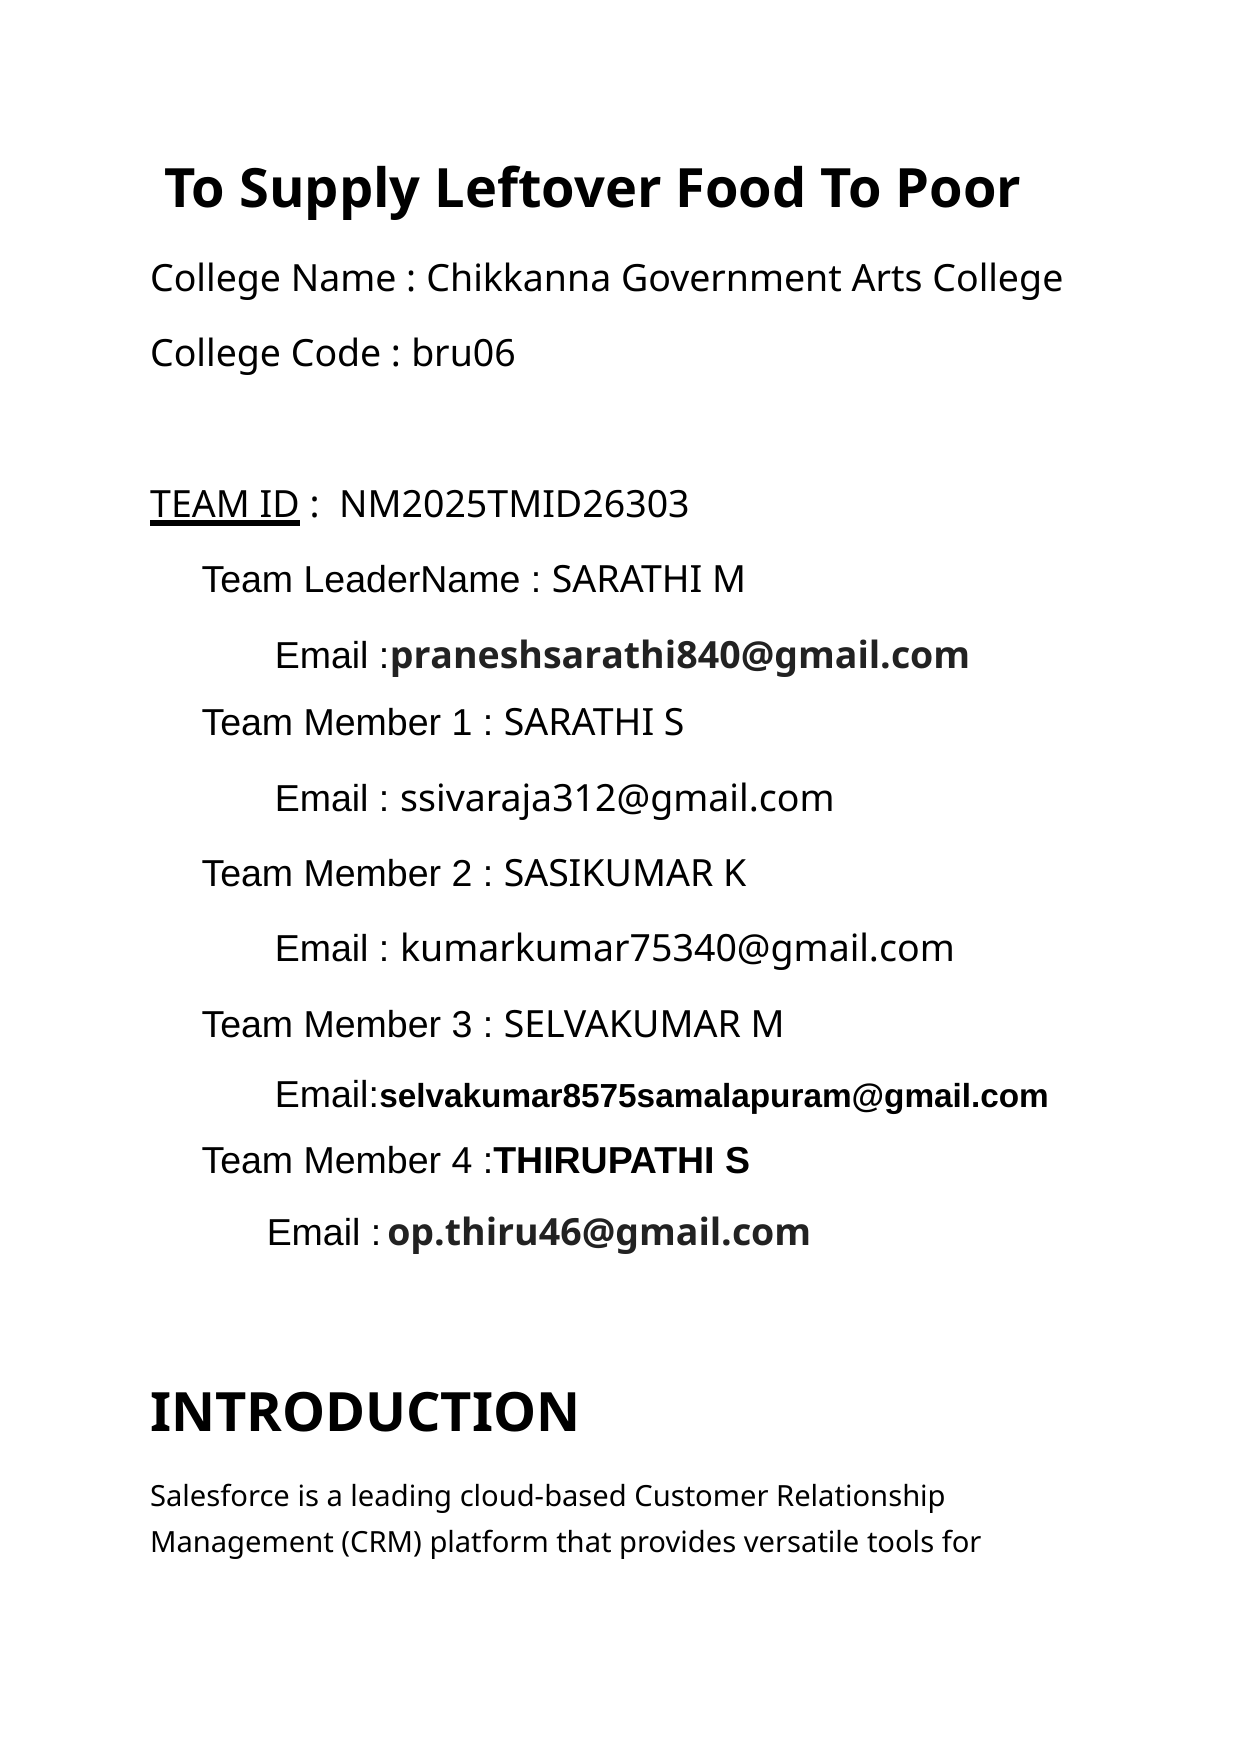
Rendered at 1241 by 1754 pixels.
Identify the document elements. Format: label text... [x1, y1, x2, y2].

text Email : ssivaraja312@gmail.com [150, 771, 1090, 822]
text TEAM ID : NM2025TMID26303 [150, 477, 1090, 528]
text To Supply Leftover Food To Poor [150, 150, 1090, 224]
text Team Member 4 :THIRUPATHI S [150, 1138, 1090, 1182]
text College Name : Chikkanna Government Arts College [150, 251, 1090, 302]
text Team Member 3 : SELVAKUMAR M [150, 997, 1090, 1048]
text Team Member 2 : SASIKUMAR K [150, 846, 1090, 897]
text Team LeaderName : SARATHI M [150, 553, 1090, 604]
text College Code : bru06 [150, 327, 1090, 378]
text Email : op.thiru46@gmail.com [150, 1205, 1090, 1256]
text Salesforce is a leading cloud-based Customer Relationship Management (CRM) platform that provides versatile tools for [150, 1475, 1090, 1561]
text Email:selvakumar8575samalapuram@gmail.com [150, 1072, 1090, 1115]
text Team Member 1 : SARATHI S [150, 696, 1090, 747]
text INTRODUCTION [150, 1374, 1090, 1448]
text Email : kumarkumar75340@gmail.com [150, 922, 1090, 973]
text Email :praneshsarathi840@gmail.com [150, 628, 1090, 679]
